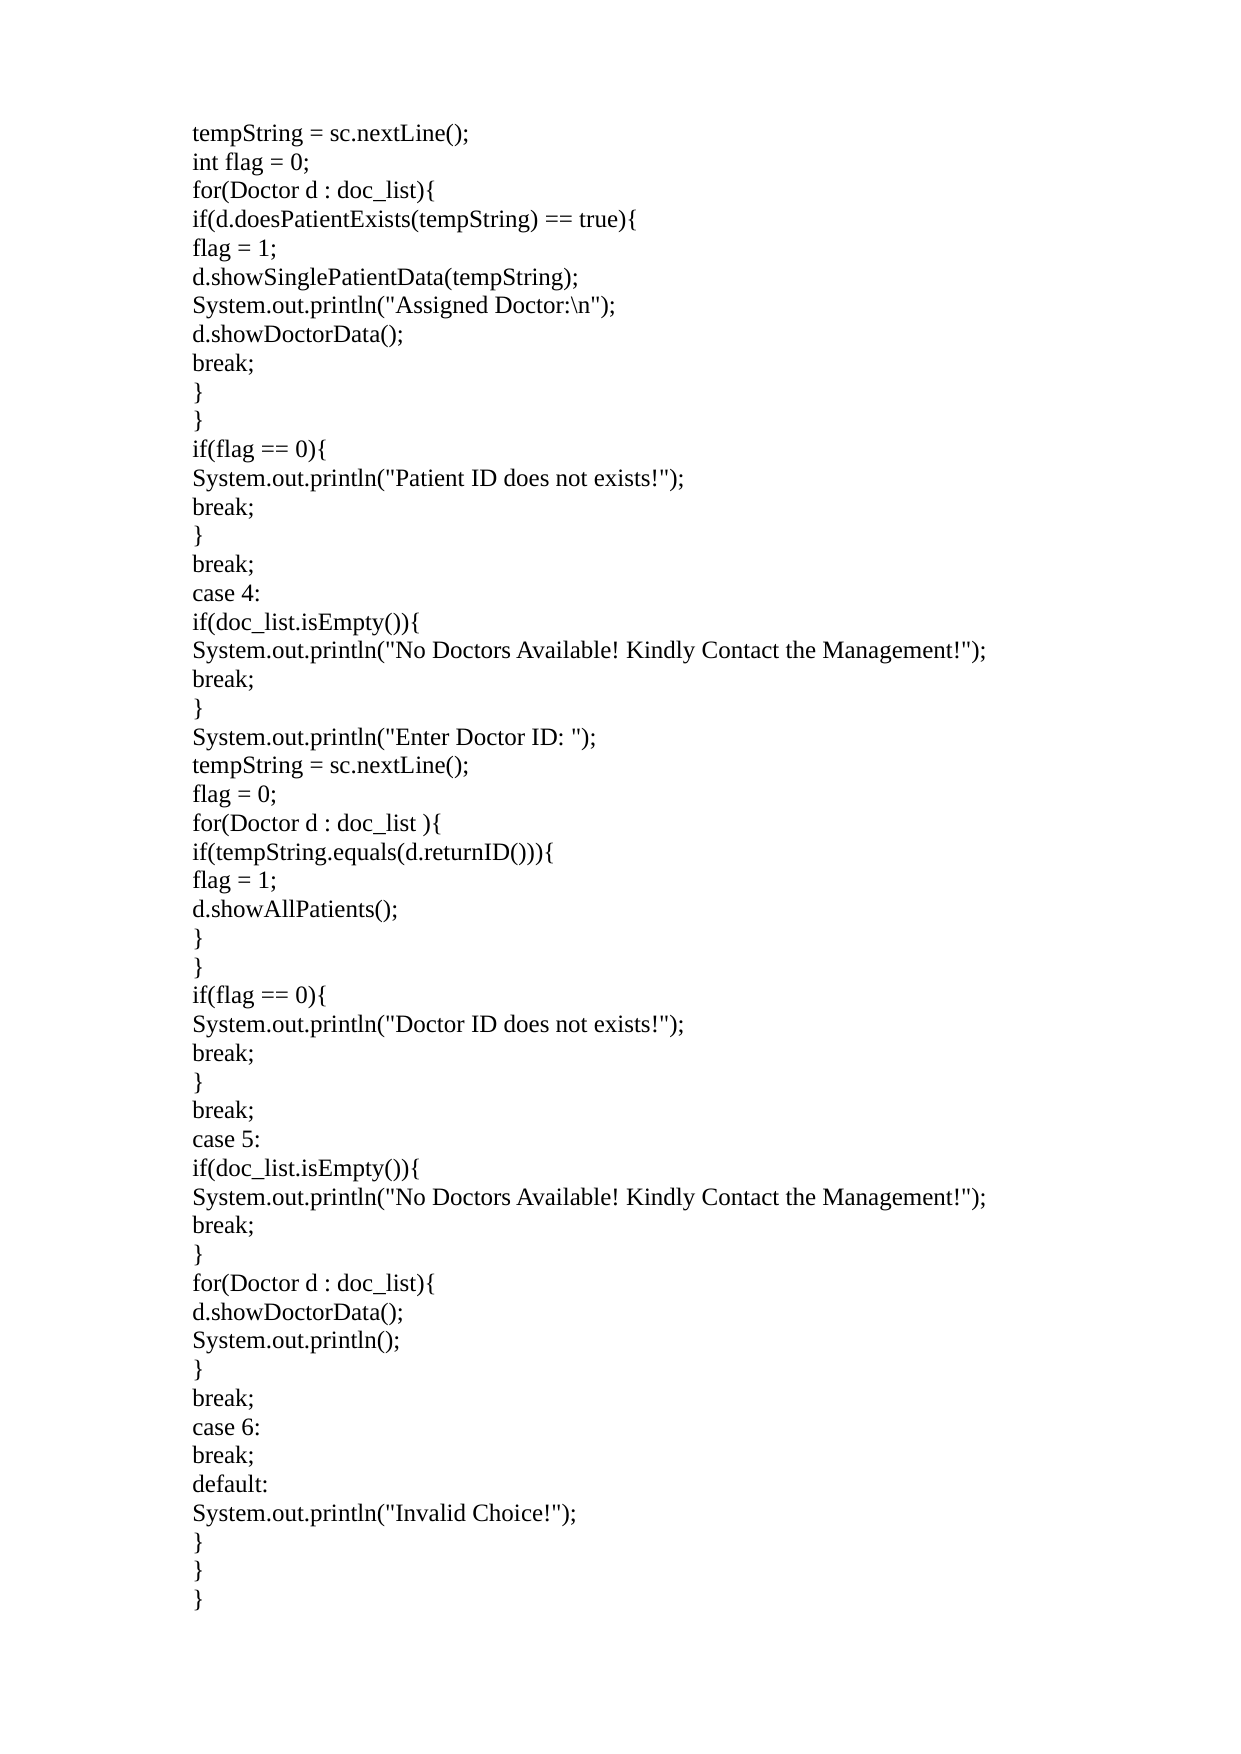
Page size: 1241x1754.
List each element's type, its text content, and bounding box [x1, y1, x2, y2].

text if(tempString.equals(d.returnID())){ [118, 837, 1122, 866]
text System.out.println("Doctor ID does not exists!"); [118, 1009, 1122, 1038]
text break; [118, 1038, 1122, 1067]
text d.showSinglePatientData(tempString); [118, 262, 1122, 291]
text flag = 0; [118, 779, 1122, 808]
text } [118, 1354, 1122, 1383]
text } [118, 1584, 1122, 1613]
text break; [118, 492, 1122, 521]
text System.out.println("No Doctors Available! Kindly Contact the Management!"); [118, 1182, 1122, 1211]
text flag = 1; [118, 233, 1122, 262]
text } [118, 521, 1122, 549]
text default: [118, 1469, 1122, 1498]
text System.out.println("No Doctors Available! Kindly Contact the Management!"); [118, 636, 1122, 664]
text break; [118, 549, 1122, 578]
text } [118, 923, 1122, 952]
text } [118, 693, 1122, 722]
text if(flag == 0){ [118, 434, 1122, 463]
text } [118, 406, 1122, 434]
text int flag = 0; [118, 147, 1122, 176]
text for(Doctor d : doc_list){ [118, 1268, 1122, 1297]
text System.out.println("Invalid Choice!"); [118, 1498, 1122, 1527]
text break; [118, 1383, 1122, 1412]
text } [118, 952, 1122, 981]
text System.out.println("Assigned Doctor:\n"); [118, 291, 1122, 319]
text } [118, 1239, 1122, 1268]
text case 5: [118, 1124, 1122, 1153]
text break; [118, 1096, 1122, 1124]
text case 4: [118, 578, 1122, 607]
text break; [118, 1441, 1122, 1469]
text if(flag == 0){ [118, 981, 1122, 1009]
text if(doc_list.isEmpty()){ [118, 1153, 1122, 1182]
text d.showAllPatients(); [118, 894, 1122, 923]
text d.showDoctorData(); [118, 319, 1122, 348]
text System.out.println("Patient ID does not exists!"); [118, 463, 1122, 492]
text System.out.println("Enter Doctor ID: "); [118, 722, 1122, 751]
text tempString = sc.nextLine(); [118, 118, 1122, 147]
text break; [118, 348, 1122, 377]
text } [118, 377, 1122, 406]
text break; [118, 1211, 1122, 1239]
text tempString = sc.nextLine(); [118, 751, 1122, 779]
text } [118, 1067, 1122, 1096]
text } [118, 1527, 1122, 1556]
text System.out.println(); [118, 1326, 1122, 1354]
text for(Doctor d : doc_list){ [118, 176, 1122, 204]
text for(Doctor d : doc_list ){ [118, 808, 1122, 837]
text break; [118, 664, 1122, 693]
text } [118, 1556, 1122, 1584]
text d.showDoctorData(); [118, 1297, 1122, 1326]
text case 6: [118, 1412, 1122, 1441]
text if(doc_list.isEmpty()){ [118, 607, 1122, 636]
text if(d.doesPatientExists(tempString) == true){ [118, 204, 1122, 233]
text flag = 1; [118, 866, 1122, 894]
